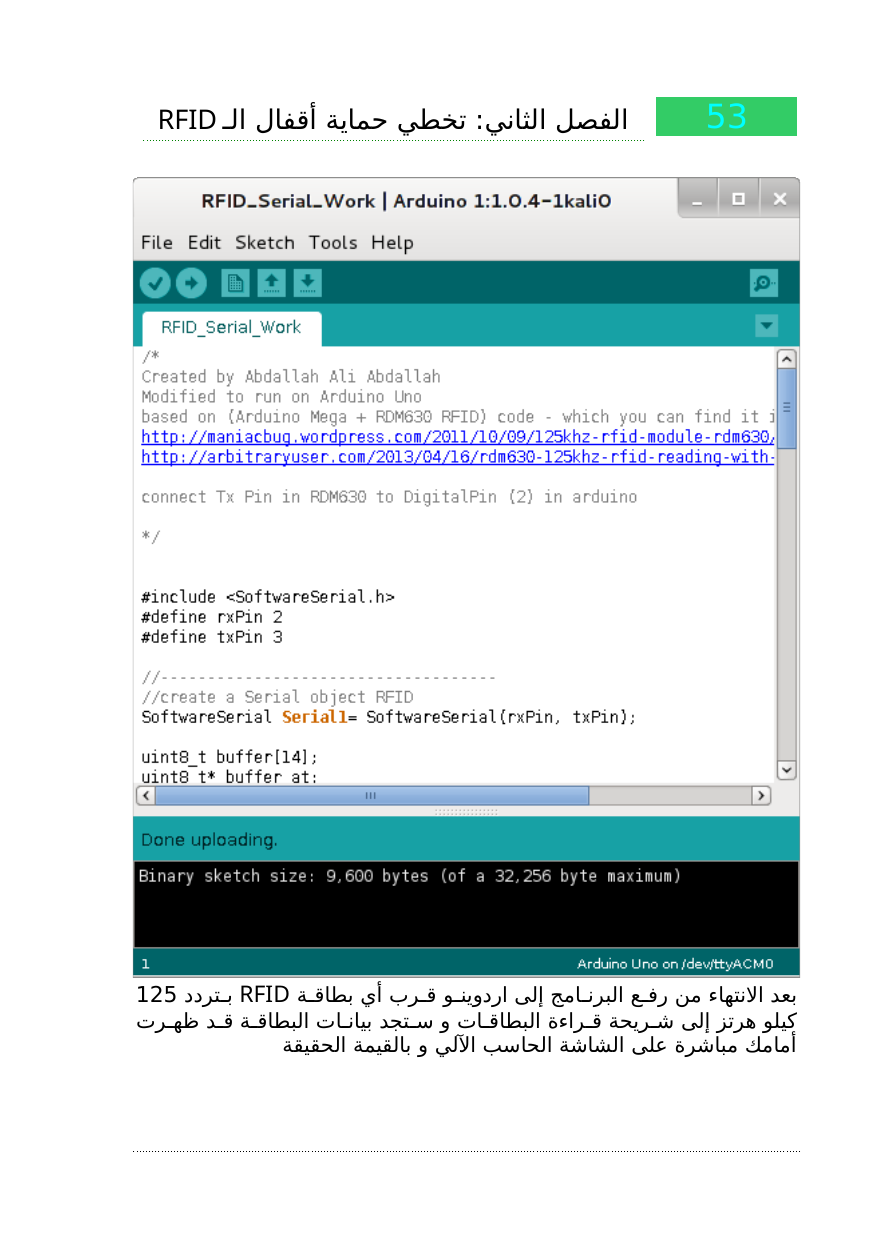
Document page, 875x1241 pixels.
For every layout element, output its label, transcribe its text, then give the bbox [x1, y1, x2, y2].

picture [132, 177, 801, 978]
text بعد الانتهاء من رفع البرنامج إلى اردوينو قرب أي بطاقة RFID بتردد 125 كيلو هرتز إلى شريحة قراءة البطاقات و ستجد بيانات البطاقة قد ظهرت أمامك مباشرة على الشاشة الحاسب الآلي و بالقيمة الحقيقة [136, 978, 797, 1058]
